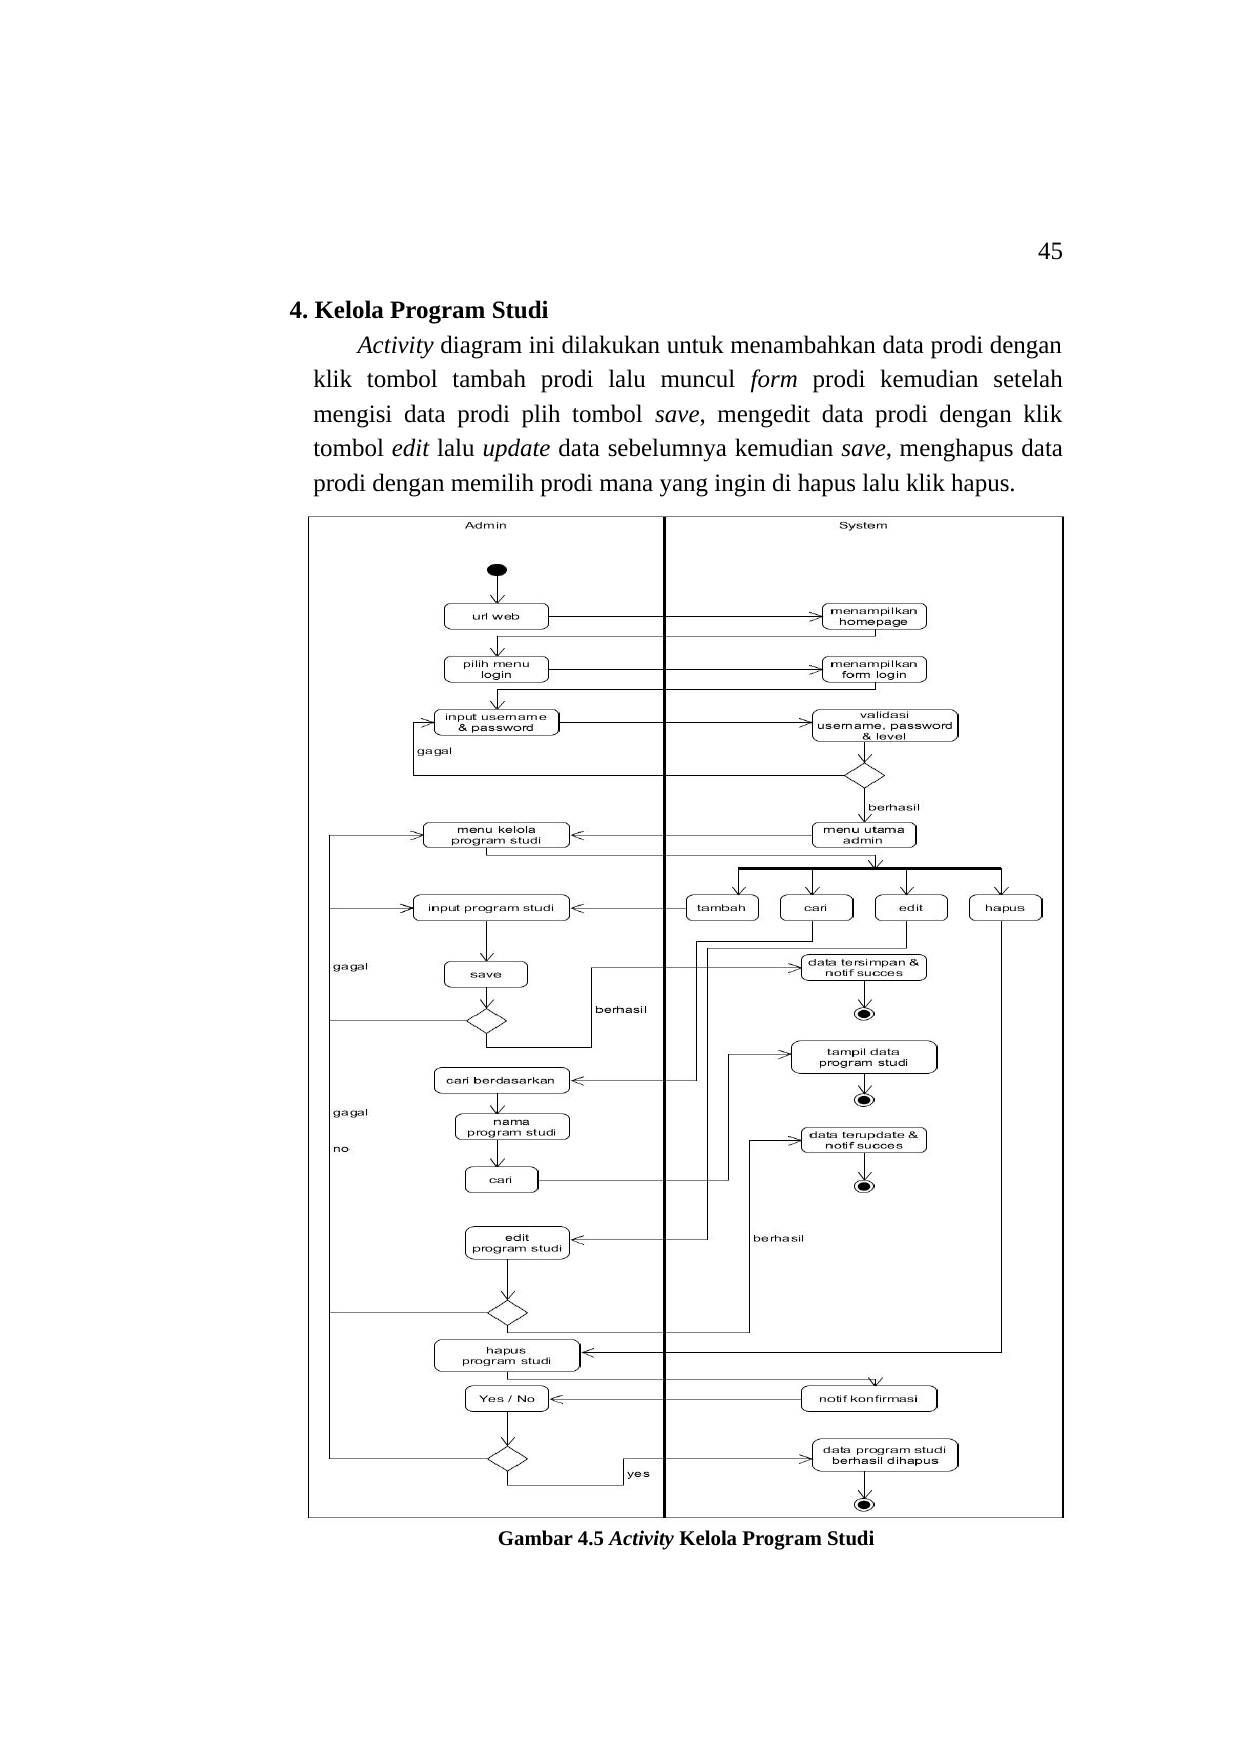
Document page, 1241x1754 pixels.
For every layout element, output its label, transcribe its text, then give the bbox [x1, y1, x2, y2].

text [287, 503, 1084, 515]
text Activity diagram ini dilakukan untuk menambahkan data prodi dengan klik tombol tambah prodi lalu muncul form prodi kemudian setelah mengisi data prodi plih tombol save, mengedit data prodi dengan klik tombol edit lalu update data sebelumnya kemudian save, menghapus data prodi dengan memilih prodi mana yang ingin di hapus lalu klik hapus. [313, 330, 1063, 496]
picture [287, 515, 1085, 1521]
text Gambar 4.5 Activity Kelola Program Studi [287, 1521, 1084, 1550]
text 4. Kelola Program Studi [289, 295, 1063, 324]
